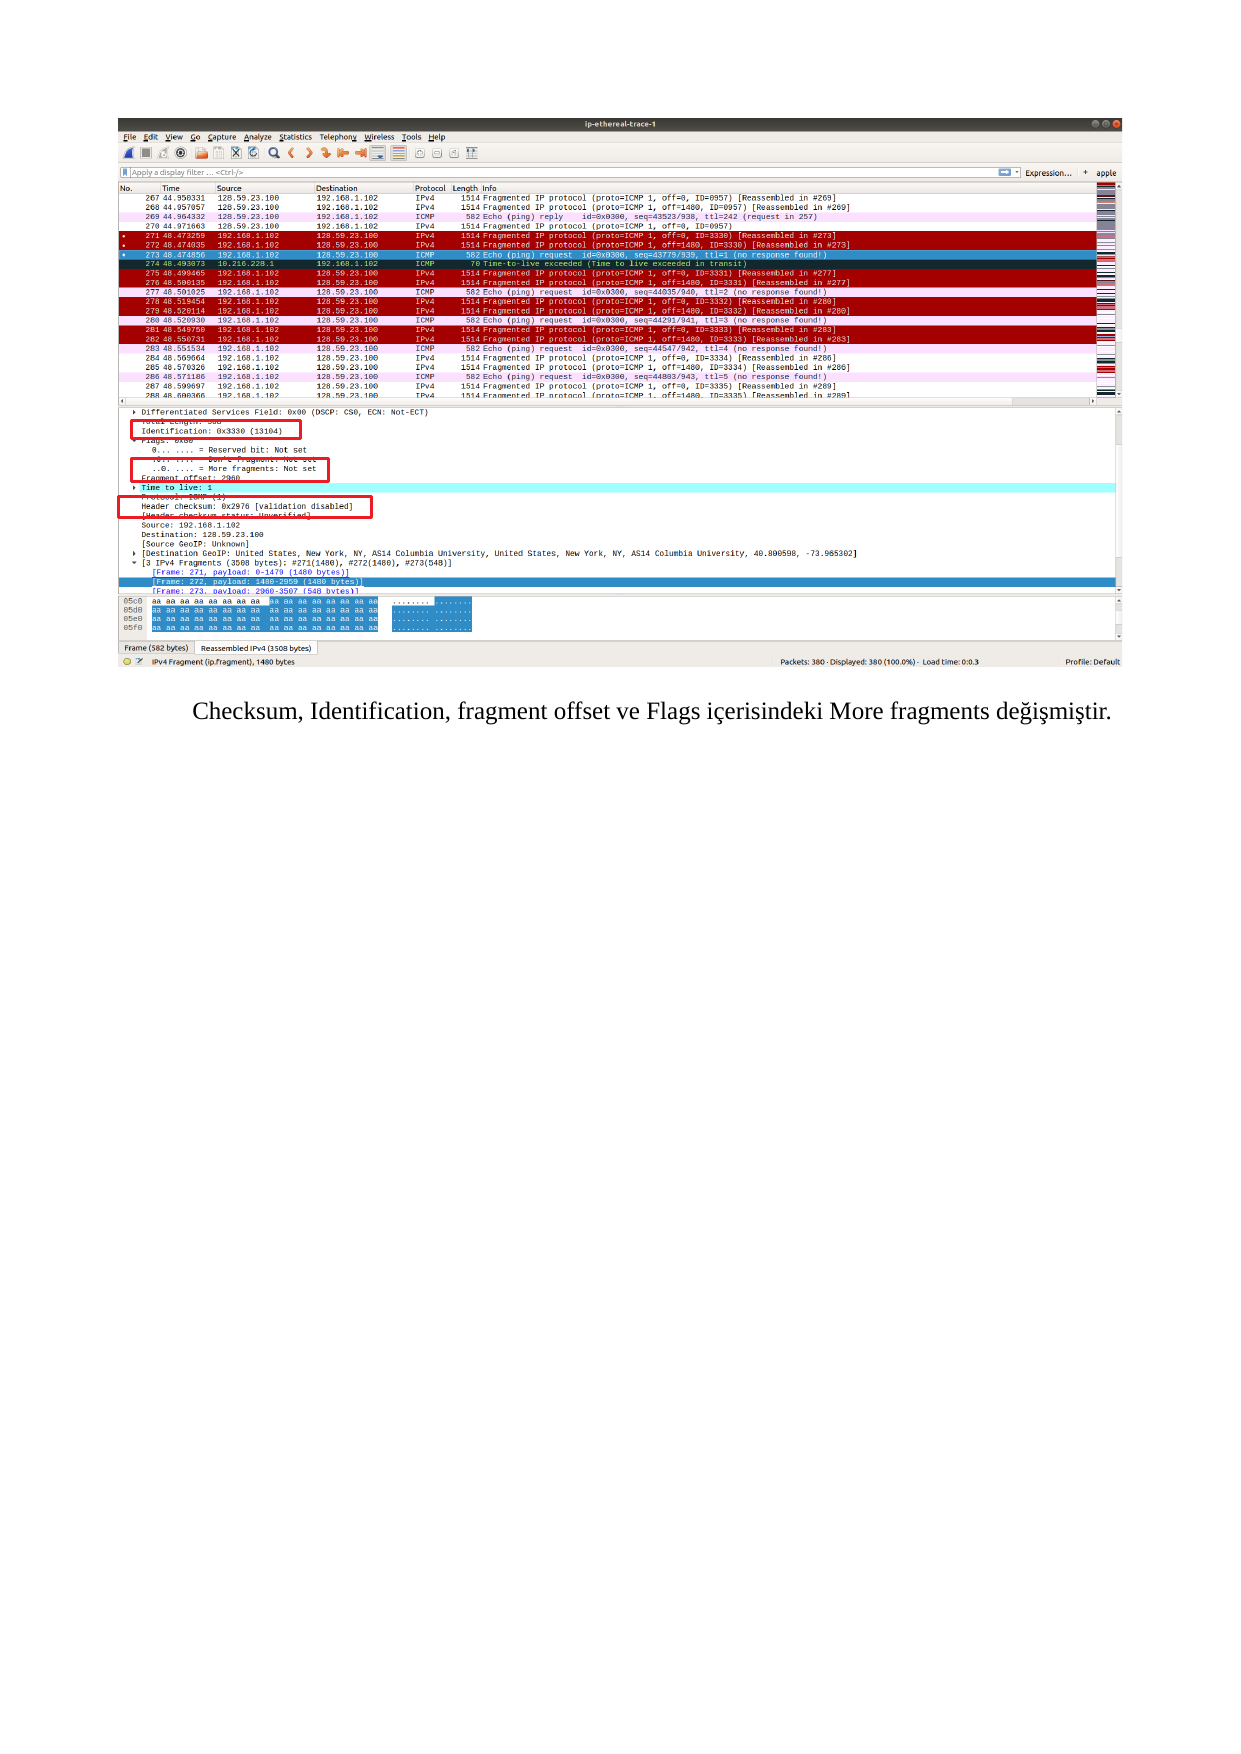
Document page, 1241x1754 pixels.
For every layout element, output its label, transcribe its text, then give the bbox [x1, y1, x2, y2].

text Checksum, Identification, fragment offset ve Flags içerisindeki More fragments değişmiştir. [118, 696, 1122, 724]
picture [120, 498, 370, 516]
picture [118, 118, 1123, 667]
